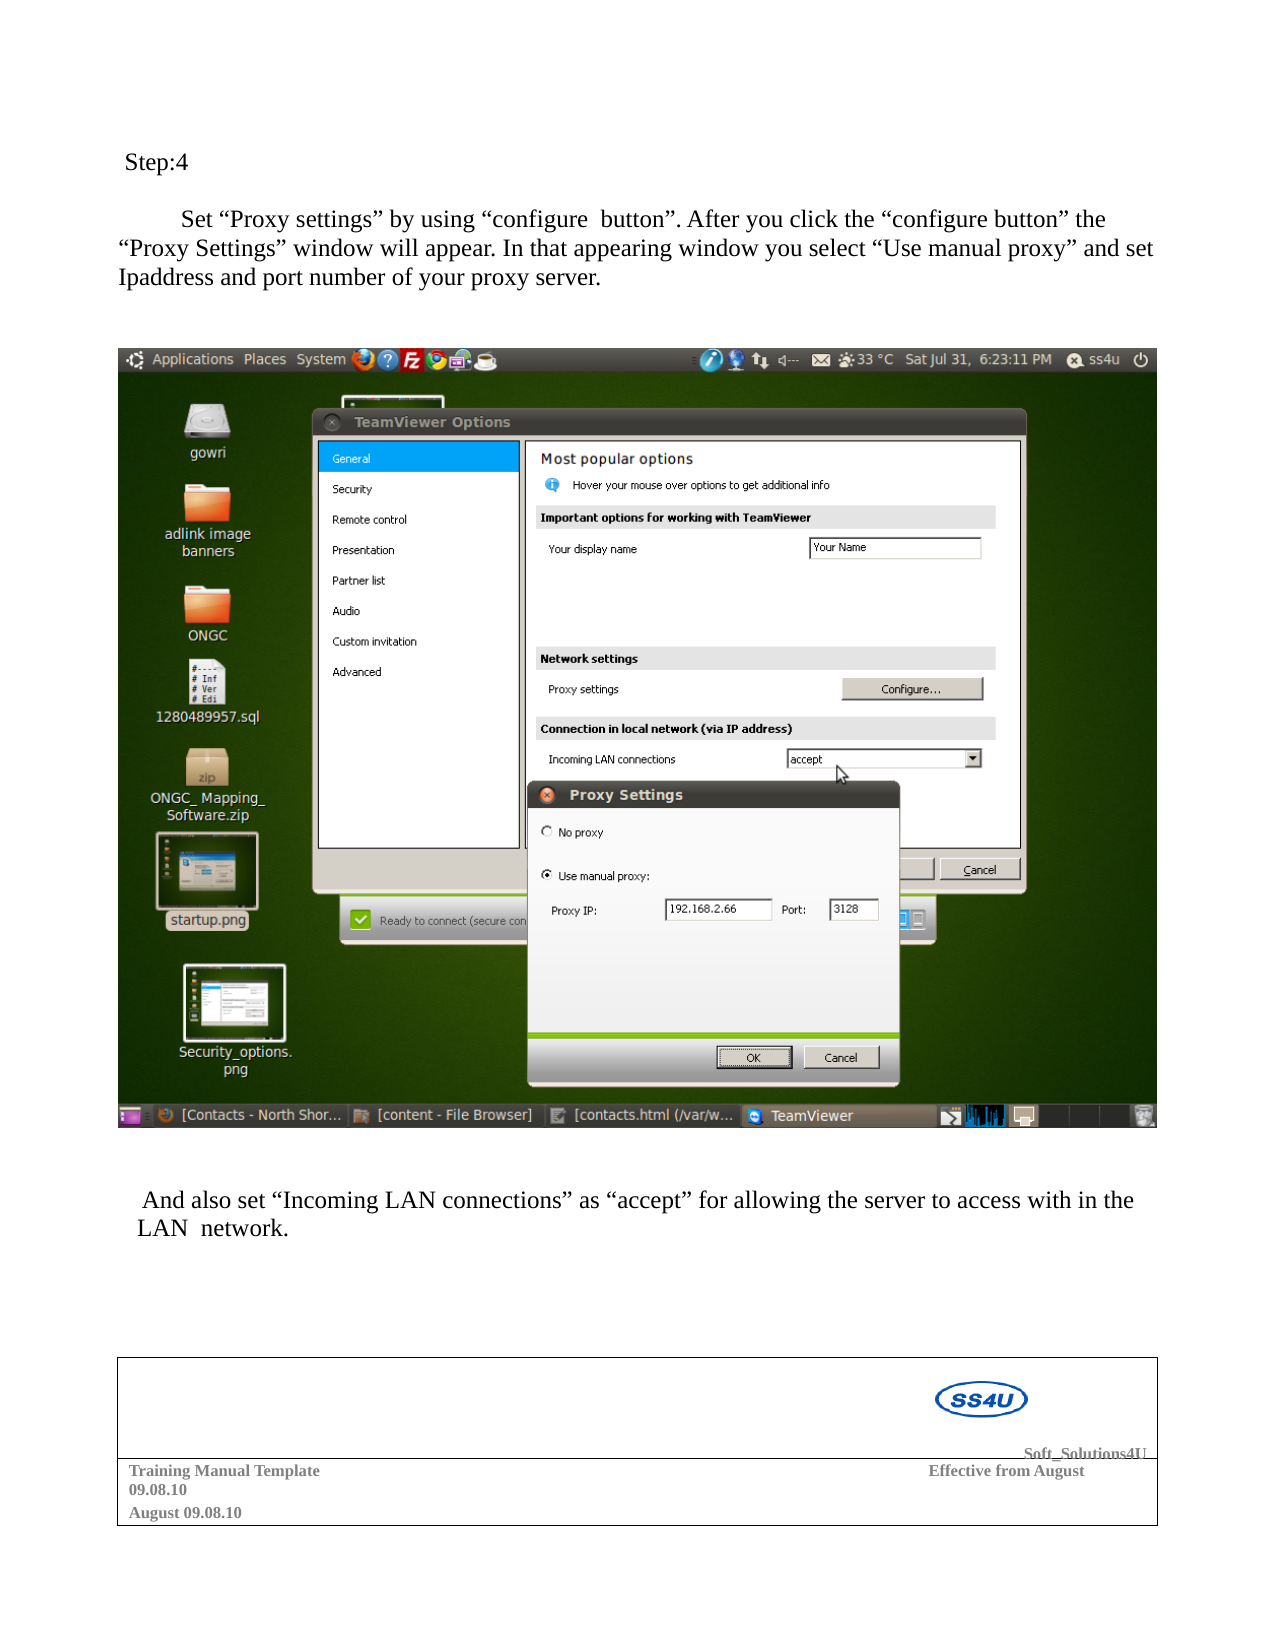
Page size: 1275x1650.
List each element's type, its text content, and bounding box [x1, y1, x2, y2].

text LAN network. [118, 1213, 1157, 1242]
table_cell Training Manual Template Effective from August 09.08.10 August 09.08.10 [118, 1459, 1157, 1524]
picture [118, 348, 1157, 1128]
text And also set “Incoming LAN connections” as “accept” for allowing the server to access with in the [118, 1185, 1157, 1213]
text Set “Proxy settings” by using “configure button”. After you click the “configure button” the “Proxy Settings” window will appear. In that appearing window you select “Use manual proxy” and set Ipaddress and port number of your proxy server. [118, 204, 1157, 291]
picture [926, 1379, 1118, 1418]
table_header Soft_Solutions4U Quality System Procedure [118, 1358, 1157, 1458]
text Step:4 [118, 147, 1157, 176]
